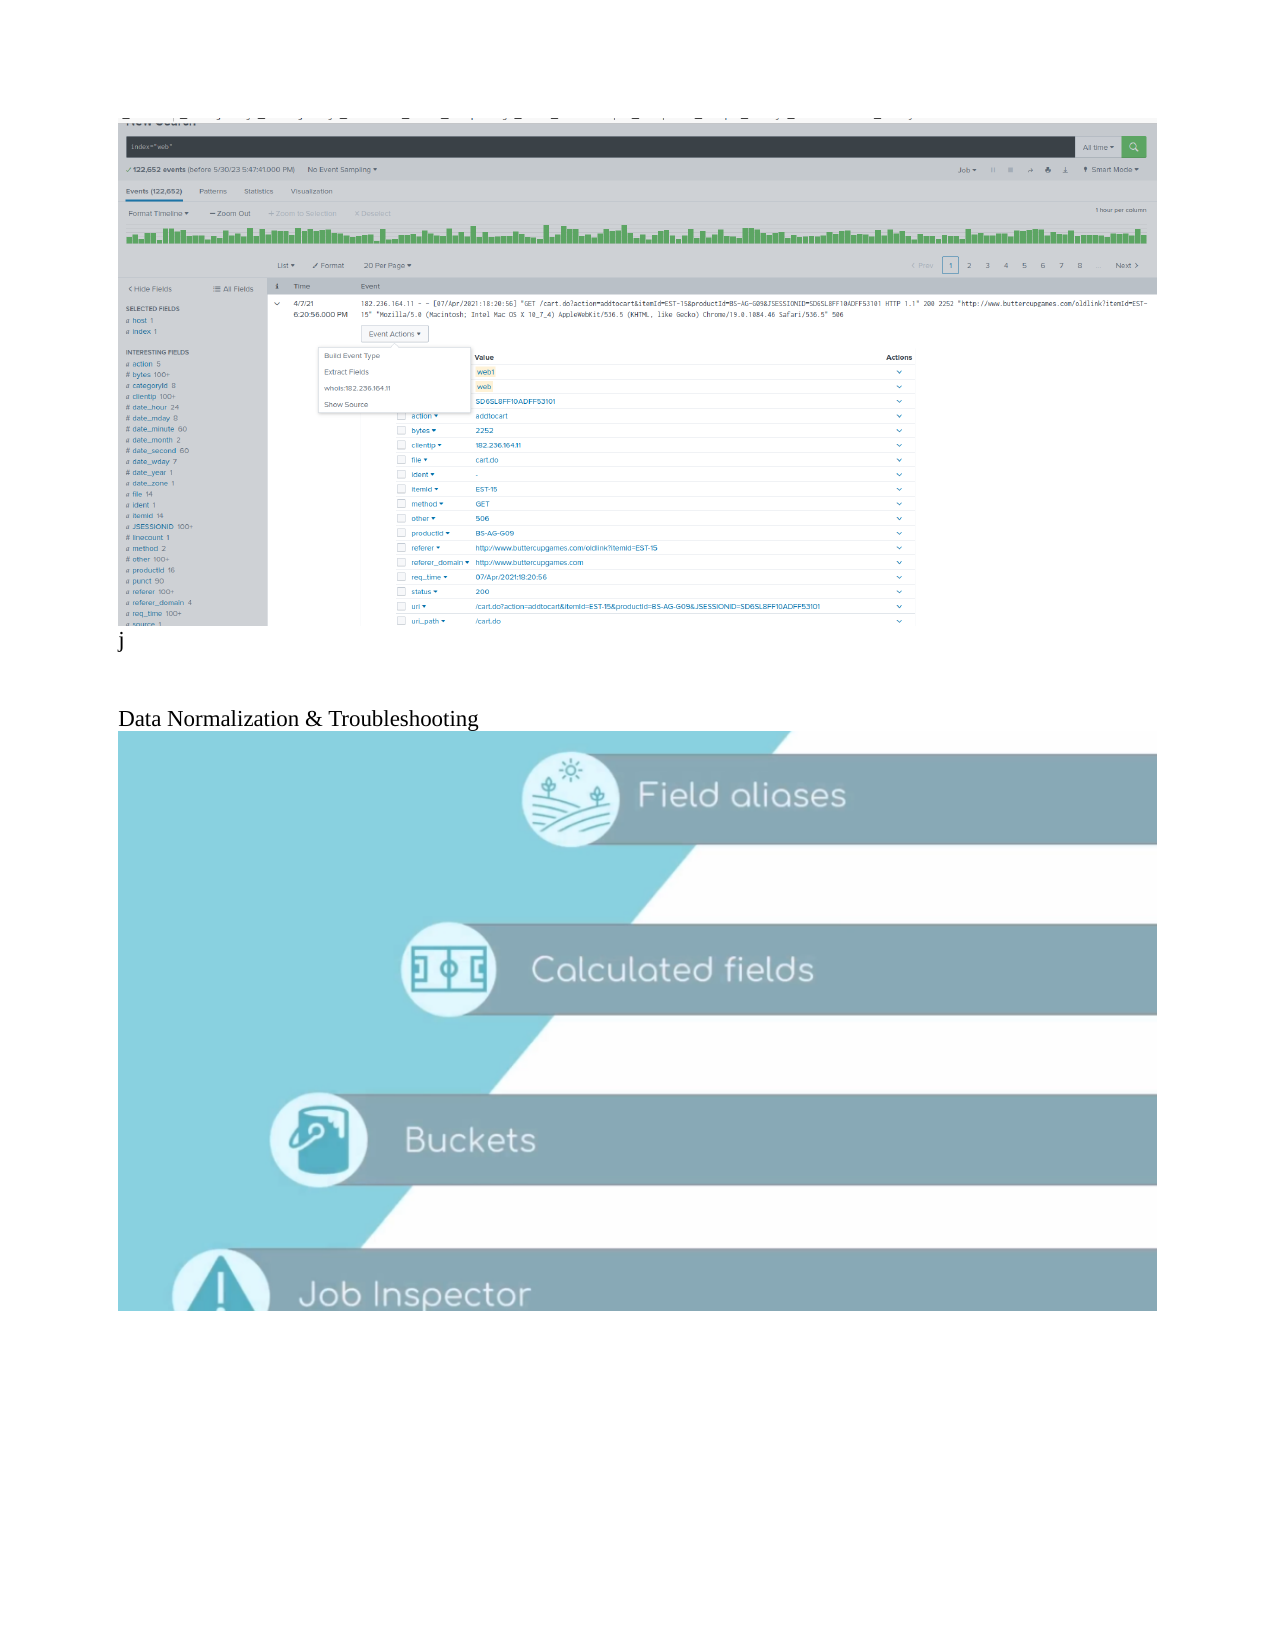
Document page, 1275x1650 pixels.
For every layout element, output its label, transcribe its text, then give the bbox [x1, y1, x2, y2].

picture [118, 731, 1157, 1311]
text Data Normalization & Troubleshooting [118, 705, 1157, 731]
picture [118, 118, 1157, 626]
text j [118, 626, 1157, 652]
